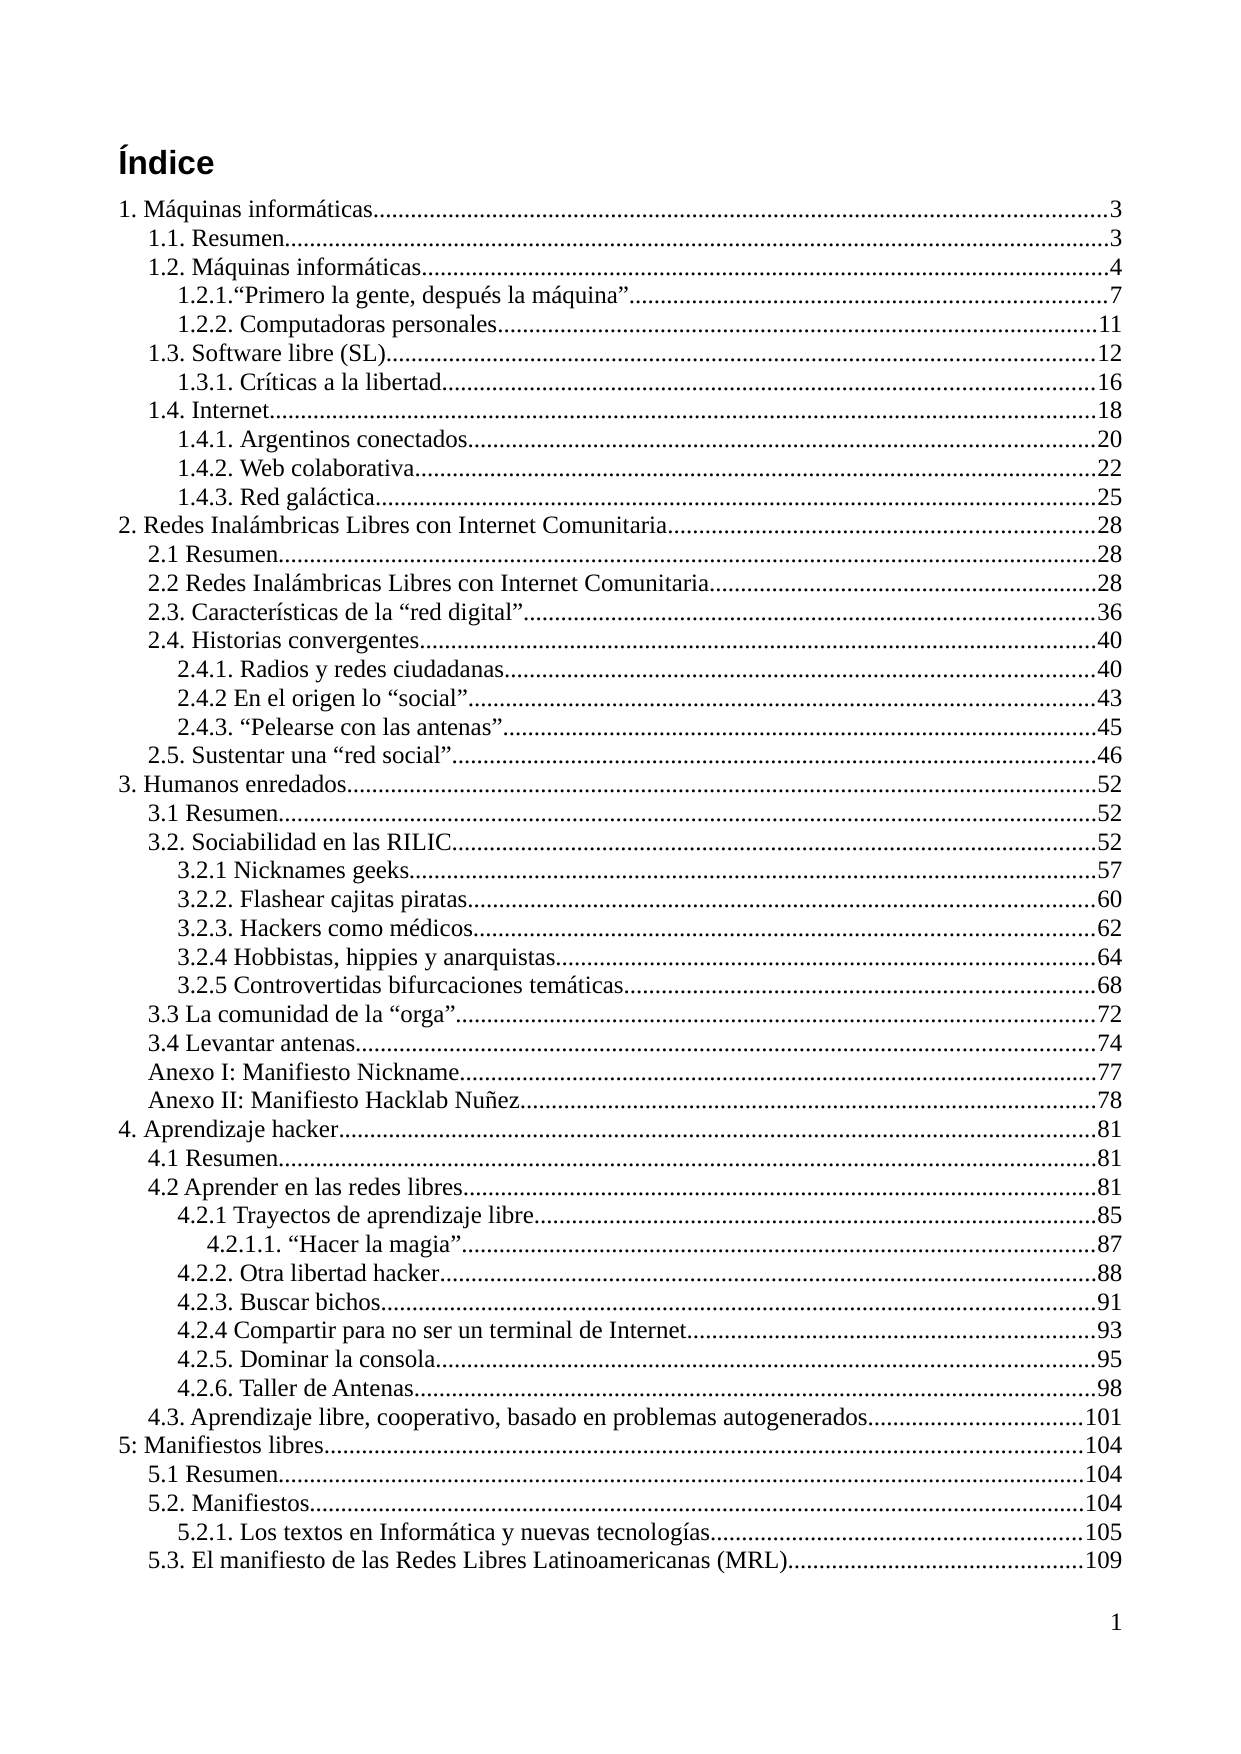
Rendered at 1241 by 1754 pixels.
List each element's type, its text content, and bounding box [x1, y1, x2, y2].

text 3.2.3. Hackers como médicos 62 [177, 913, 1122, 942]
text 2.2 Redes Inalámbricas Libres con Internet Comunitaria 28 [148, 568, 1122, 597]
text 3.2.1 Nicknames geeks 57 [177, 855, 1122, 884]
text 5.3. El manifiesto de las Redes Libres Latinoamericanas (MRL) 109 [148, 1545, 1122, 1574]
text 4.2.2. Otra libertad hacker 88 [177, 1258, 1122, 1287]
text 3.2.2. Flashear cajitas piratas 60 [177, 884, 1122, 913]
text 5.1 Resumen 104 [148, 1459, 1122, 1488]
text 2.1 Resumen 28 [148, 539, 1122, 568]
text 1.3. Software libre (SL) 12 [148, 338, 1122, 367]
text 4.2.5. Dominar la consola 95 [177, 1344, 1122, 1373]
text 1. Máquinas informáticas 3 [118, 194, 1122, 223]
text 1.4.2. Web colaborativa 22 [177, 453, 1122, 482]
text 2.4. Historias convergentes 40 [148, 625, 1122, 654]
text 1.2.1.“Primero la gente, después la máquina” 7 [177, 280, 1122, 309]
text 4.3. Aprendizaje libre, cooperativo, basado en problemas autogenerados 101 [148, 1402, 1122, 1430]
text Anexo I: Manifiesto Nickname. 77 [148, 1057, 1122, 1085]
text 3.2.5 Controvertidas bifurcaciones temáticas 68 [177, 970, 1122, 999]
text 1.1. Resumen 3 [148, 223, 1122, 252]
text 4.2.4 Compartir para no ser un terminal de Internet 93 [177, 1315, 1122, 1344]
text 3.3 La comunidad de la “orga” 72 [148, 999, 1122, 1028]
text 1.2.2. Computadoras personales 11 [177, 309, 1122, 338]
text 5: Manifiestos libres 104 [118, 1430, 1122, 1459]
text 4.2 Aprender en las redes libres 81 [148, 1172, 1122, 1200]
text 1.4. Internet 18 [148, 395, 1122, 424]
text 1.2. Máquinas informáticas 4 [148, 252, 1122, 280]
text 2.4.2 En el origen lo “social” 43 [177, 683, 1122, 712]
text 1.4.1. Argentinos conectados 20 [177, 424, 1122, 453]
text 2.3. Características de la “red digital” 36 [148, 597, 1122, 625]
text 1.3.1. Críticas a la libertad 16 [177, 367, 1122, 395]
text 3.2.4 Hobbistas, hippies y anarquistas 64 [177, 942, 1122, 970]
subtitle Índice [118, 143, 1122, 182]
text 3.2. Sociabilidad en las RILIC 52 [148, 827, 1122, 855]
text 4.2.6. Taller de Antenas 98 [177, 1373, 1122, 1402]
text 2.5. Sustentar una “red social” 46 [148, 740, 1122, 769]
text 5.2.1. Los textos en Informática y nuevas tecnologías 105 [177, 1517, 1122, 1545]
text 2.4.1. Radios y redes ciudadanas 40 [177, 654, 1122, 683]
text Anexo II: Manifiesto Hacklab Nuñez 78 [148, 1085, 1122, 1114]
text 4.2.3. Buscar bichos 91 [177, 1287, 1122, 1315]
text 1.4.3. Red galáctica 25 [177, 482, 1122, 510]
text 3. Humanos enredados 52 [118, 769, 1122, 798]
text 4.2.1 Trayectos de aprendizaje libre 85 [177, 1200, 1122, 1229]
text 5.2. Manifiestos 104 [148, 1488, 1122, 1517]
text 4. Aprendizaje hacker. 81 [118, 1114, 1122, 1143]
text 4.1 Resumen 81 [148, 1143, 1122, 1172]
text 3.4 Levantar antenas 74 [148, 1028, 1122, 1057]
text 2. Redes Inalámbricas Libres con Internet Comunitaria 28 [118, 510, 1122, 539]
text 3.1 Resumen 52 [148, 798, 1122, 827]
text 2.4.3. “Pelearse con las antenas” 45 [177, 712, 1122, 740]
text 4.2.1.1. “Hacer la magia” 87 [207, 1229, 1122, 1258]
